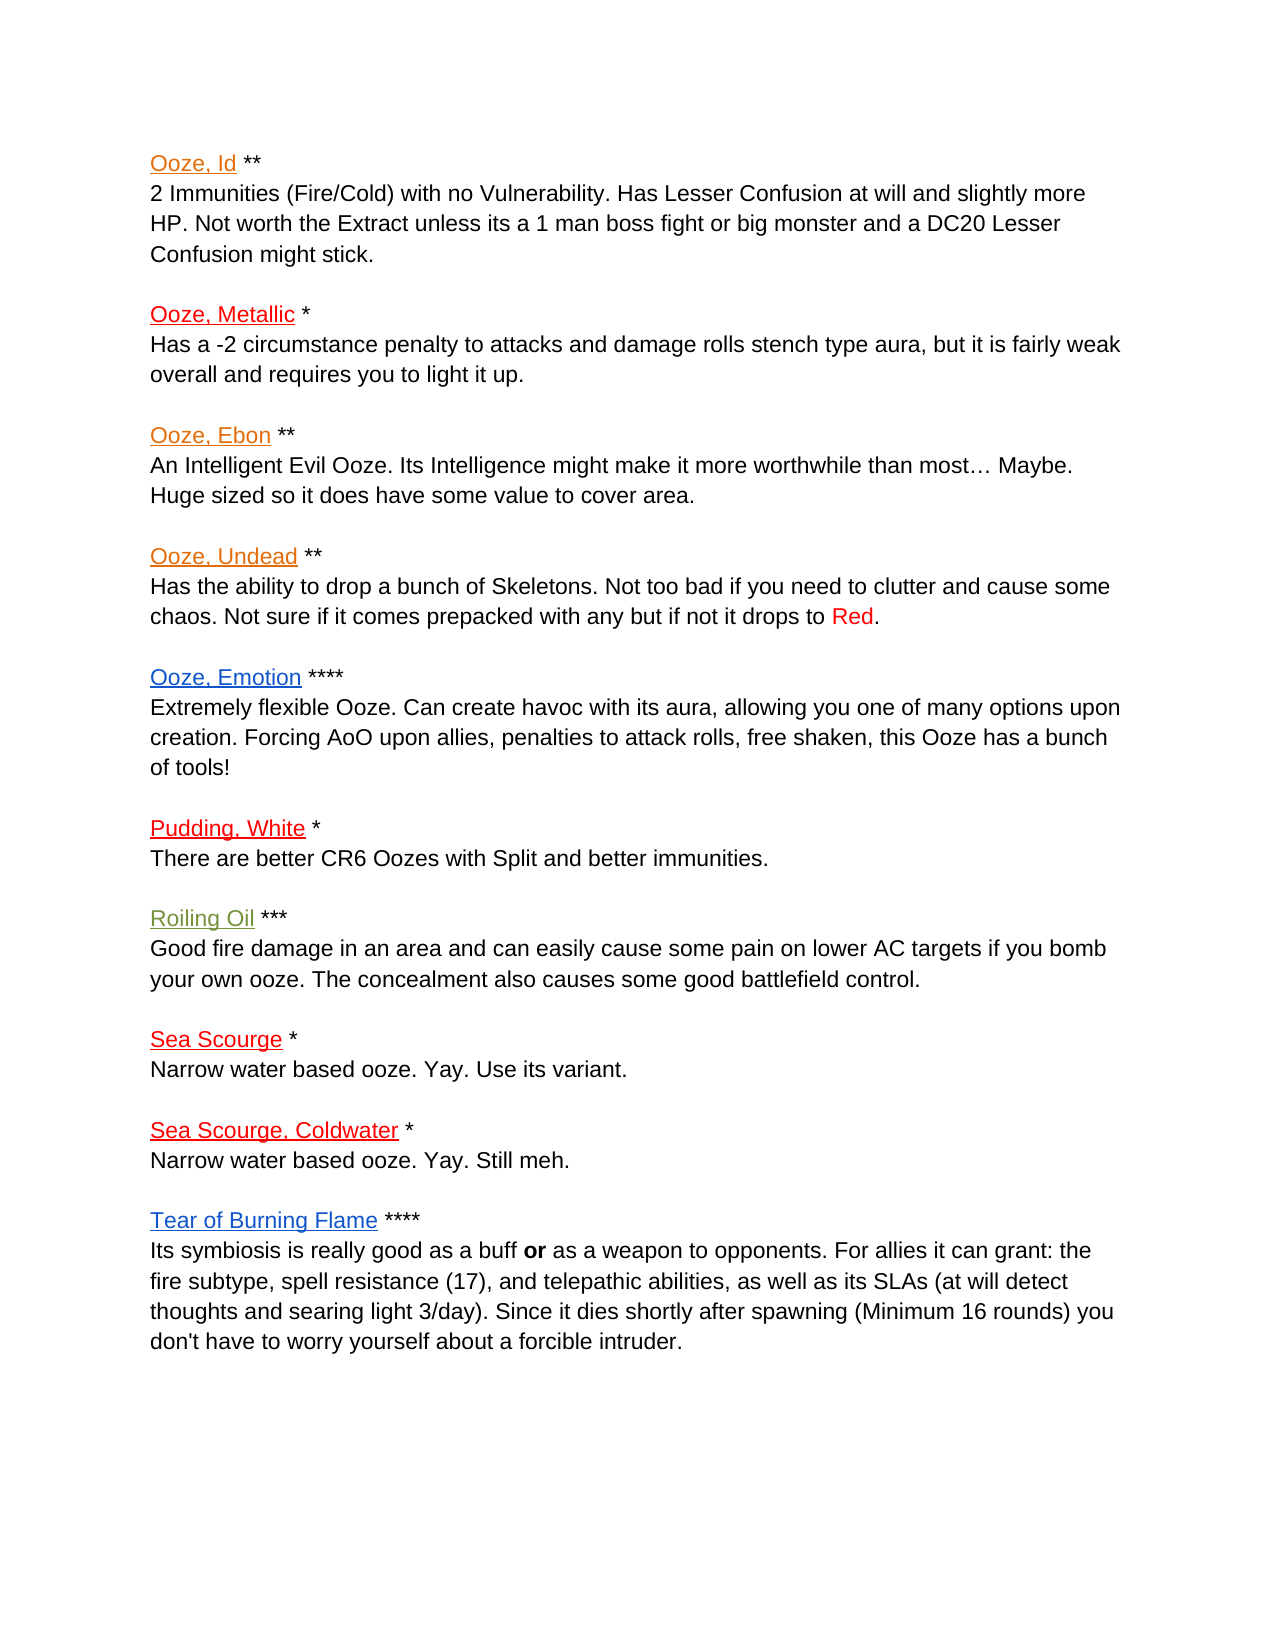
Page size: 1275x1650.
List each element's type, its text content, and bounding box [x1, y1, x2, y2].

text 2 Immunities (Fire/Cold) with no Vulnerability. Has Lesser Confusion at will and slightly more HP. Not worth the Extract unless its a 1 man boss fight or big monster and a DC20 Lesser Confusion might stick. [150, 180, 1125, 267]
text Sea Scourge, Coldwater * [150, 1117, 1125, 1143]
text Has a -2 circumstance penalty to attacks and damage rolls stench type aura, but it is fairly weak overall and requires you to light it up. [150, 331, 1125, 418]
text Pudding, White * [150, 814, 1125, 841]
text There are better CR6 Oozes with Split and better immunities. [150, 845, 1125, 871]
text Roiling Oil *** [150, 905, 1125, 932]
text Tear of Burning Flame **** [150, 1207, 1125, 1234]
text Good fire damage in an area and can easily cause some pain on lower AC targets if you bomb your own ooze. The concealment also causes some good battlefield control. [150, 935, 1125, 1022]
text Its symbiosis is really good as a buff or as a weapon to opponents. For allies it can grant: the fire subtype, spell resistance (17), and telepathic abilities, as well as its SLAs (at will detect thoughts and searing light 3/day). Since it dies shortly after spawning (Minimum 16 rounds) you don't have to worry yourself about a forcible intruder. [150, 1237, 1125, 1354]
text Ooze, Id ** [150, 150, 1125, 176]
text Ooze, Ebon ** [150, 422, 1125, 448]
text Narrow water based ooze. Yay. Use its variant. [150, 1056, 1125, 1083]
text Extremely flexible Ooze. Can create havoc with its aura, allowing you one of many options upon creation. Forcing AoO upon allies, penalties to attack rolls, free shaken, this Ooze has a bunch of tools! [150, 694, 1125, 811]
text Has the ability to drop a bunch of Skeletons. Not too bad if you need to clutter and cause some chaos. Not sure if it comes prepacked with any but if not it drops to Red. [150, 573, 1125, 629]
text Ooze, Undead ** [150, 543, 1125, 569]
text An Intelligent Evil Ooze. Its Intelligence might make it more worthwhile than most… Maybe. Huge sized so it does have some value to cover area. [150, 452, 1125, 539]
text Ooze, Emotion **** [150, 663, 1125, 690]
text Sea Scourge * [150, 1026, 1125, 1052]
text Narrow water based ooze. Yay. Still meh. [150, 1147, 1125, 1203]
text Ooze, Metallic * [150, 301, 1125, 327]
